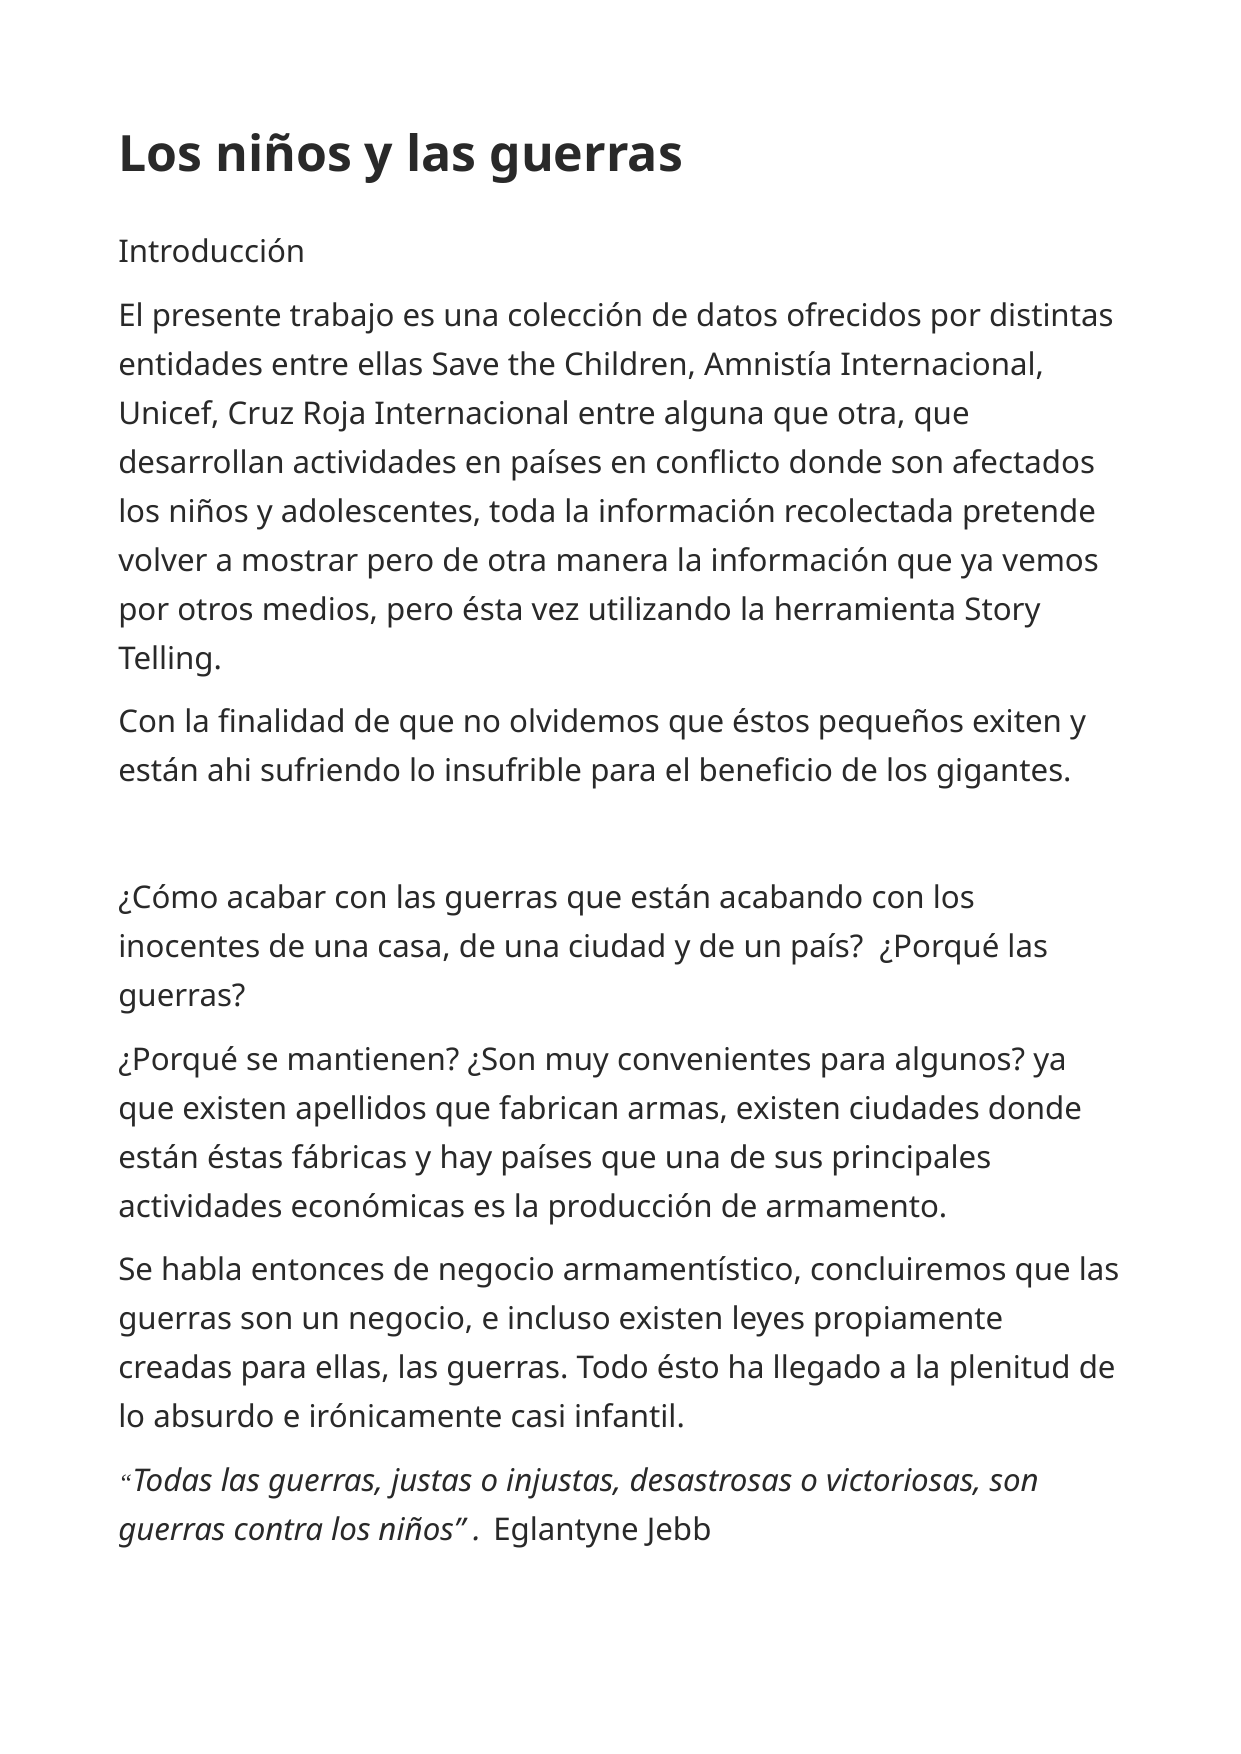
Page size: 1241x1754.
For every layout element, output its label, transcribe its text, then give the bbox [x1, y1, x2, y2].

text ¿Porqué se mantienen? ¿Son muy convenientes para algunos? ya que existen apellidos que fabrican armas, existen ciudades donde están éstas fábricas y hay países que una de sus principales actividades económicas es la producción de armamento. [118, 1037, 1122, 1226]
subtitle Los niños y las guerras [118, 118, 1122, 186]
text Se habla entonces de negocio armamentístico, concluiremos que las guerras son un negocio, e incluso existen leyes propiamente creadas para ellas, las guerras. Todo ésto ha llegado a la plenitud de lo absurdo e irónicamente casi infantil. [118, 1247, 1122, 1437]
text El presente trabajo es una colección de datos ofrecidos por distintas entidades entre ellas Save the Children, Amnistía Internacional, Unicef, Cruz Roja Internacional entre alguna que otra, que desarrollan actividades en países en conflicto donde son afectados los niños y adolescentes, toda la información recolectada pretende volver a mostrar pero de otra manera la información que ya vemos por otros medios, pero ésta vez utilizando la herramienta Story Telling. [118, 293, 1122, 678]
text “Todas las guerras, justas o injustas, desastrosas o victoriosas, son guerras contra los niños” . Eglantyne Jebb [118, 1458, 1122, 1549]
text ¿Cómo acabar con las guerras que están acabando con los inocentes de una casa, de una ciudad y de un país? ¿Porqué las guerras? [118, 875, 1122, 1016]
text Introducción [118, 229, 1122, 272]
text Con la finalidad de que no olvidemos que éstos pequeños exiten y están ahi sufriendo lo insufrible para el beneficio de los gigantes. [118, 699, 1122, 791]
